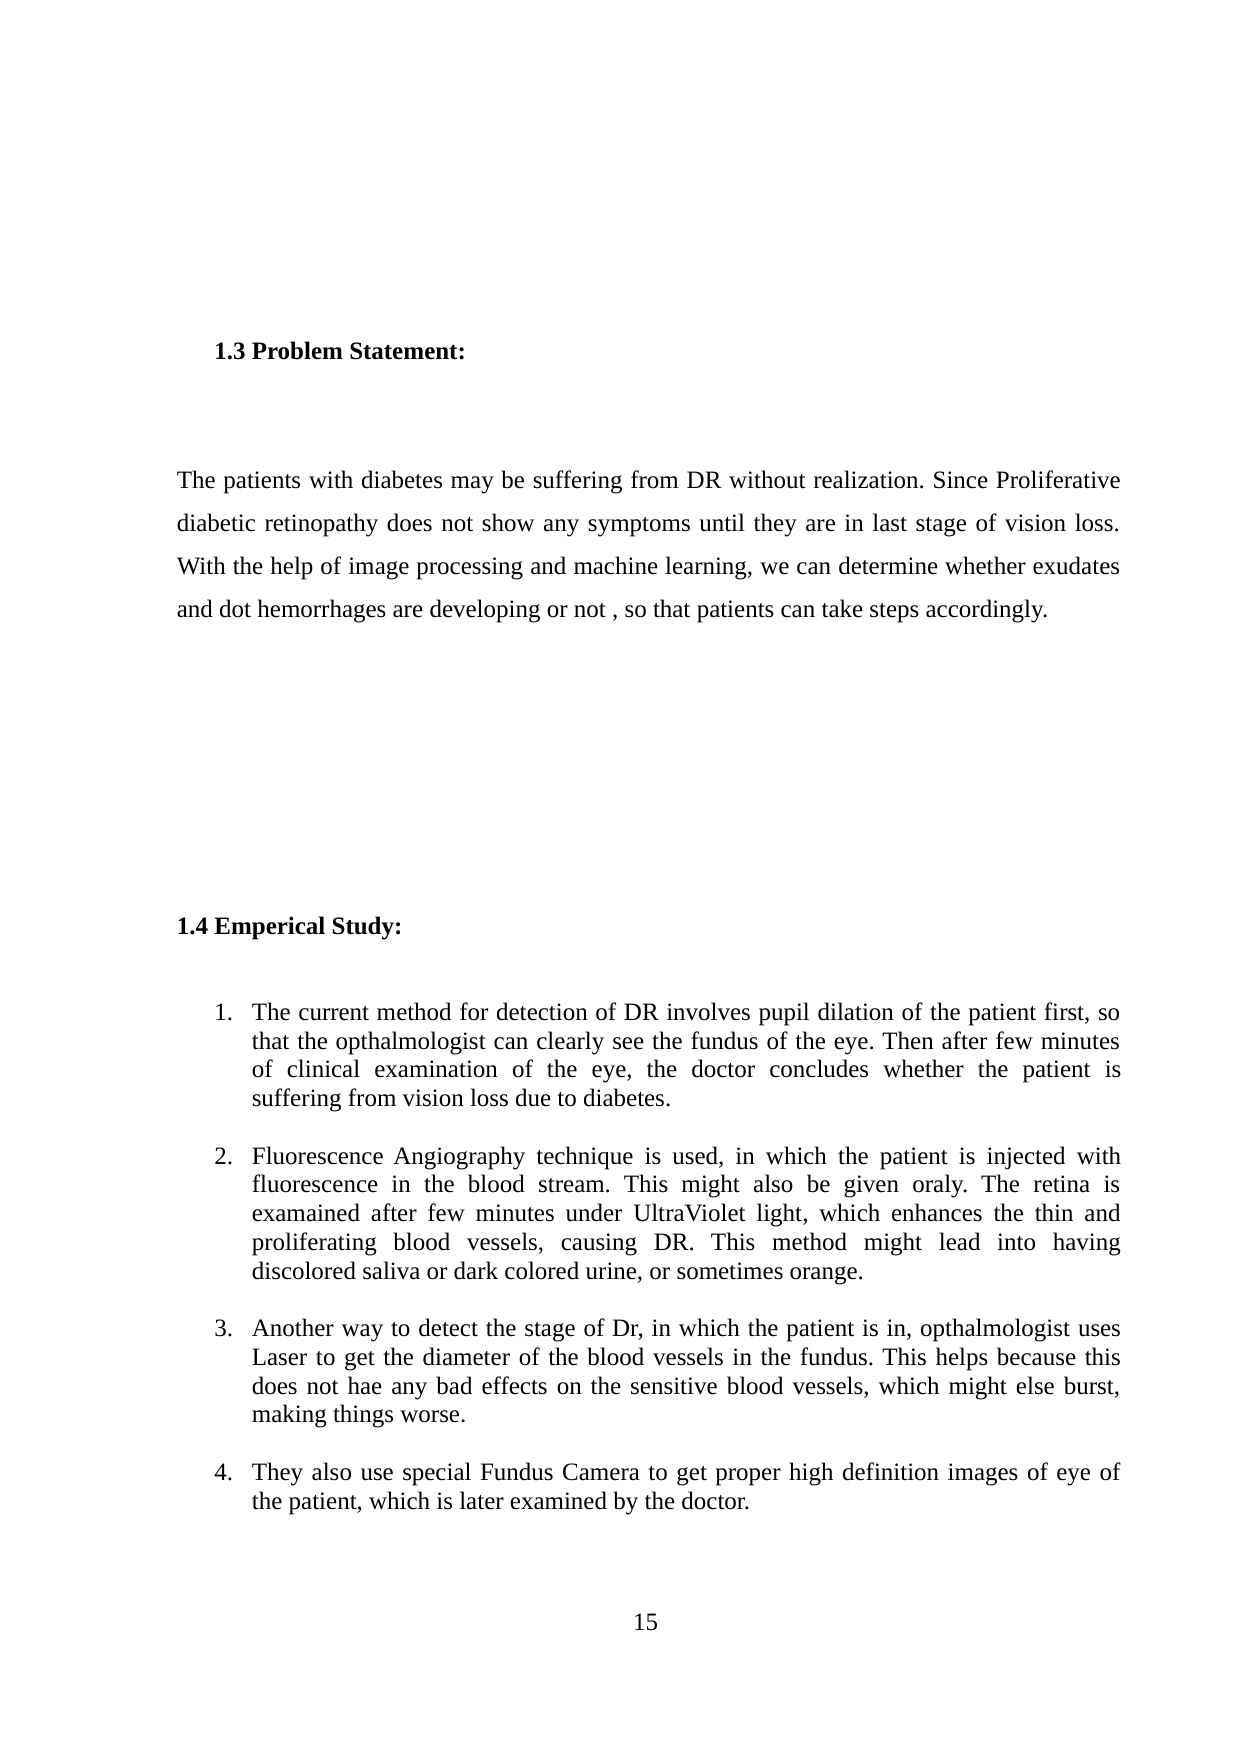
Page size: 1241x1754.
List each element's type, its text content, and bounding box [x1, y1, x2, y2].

list Another way to detect the stage of Dr, in which the patient is in, opthalmologist uses Laser to get the diameter of the blood vessels in the fundus. This helps because this does not hae any bad effects on the sensitive blood vessels, which might else burst, making things worse. [214, 1313, 1122, 1428]
text The patients with diabetes may be suffering from DR without realization. Since Proliferative diabetic retinopathy does not show any symptoms until they are in last stage of vision loss. With the help of image processing and machine learning, we can determine whether exudates and dot hemorrhages are developing or not , so that patients can take steps accordingly. [177, 465, 1122, 623]
text 1.3 Problem Statement: [214, 336, 1122, 364]
list They also use special Fundus Camera to get proper high definition images of eye of the patient, which is later examined by the doctor. [214, 1457, 1122, 1514]
text 1.4 Emperical Study: [177, 911, 1122, 939]
list Fluorescence Angiography technique is used, in which the patient is injected with fluorescence in the blood stream. This might also be given oraly. The retina is examained after few minutes under UltraViolet light, which enhances the thin and proliferating blood vessels, causing DR. This method might lead into having discolored saliva or dark colored urine, or sometimes orange. [214, 1141, 1122, 1284]
list The current method for detection of DR involves pupil dilation of the patient first, so that the opthalmologist can clearly see the fundus of the eye. Then after few minutes of clinical examination of the eye, the doctor concludes whether the patient is suffering from vision loss due to diabetes. [214, 997, 1122, 1112]
